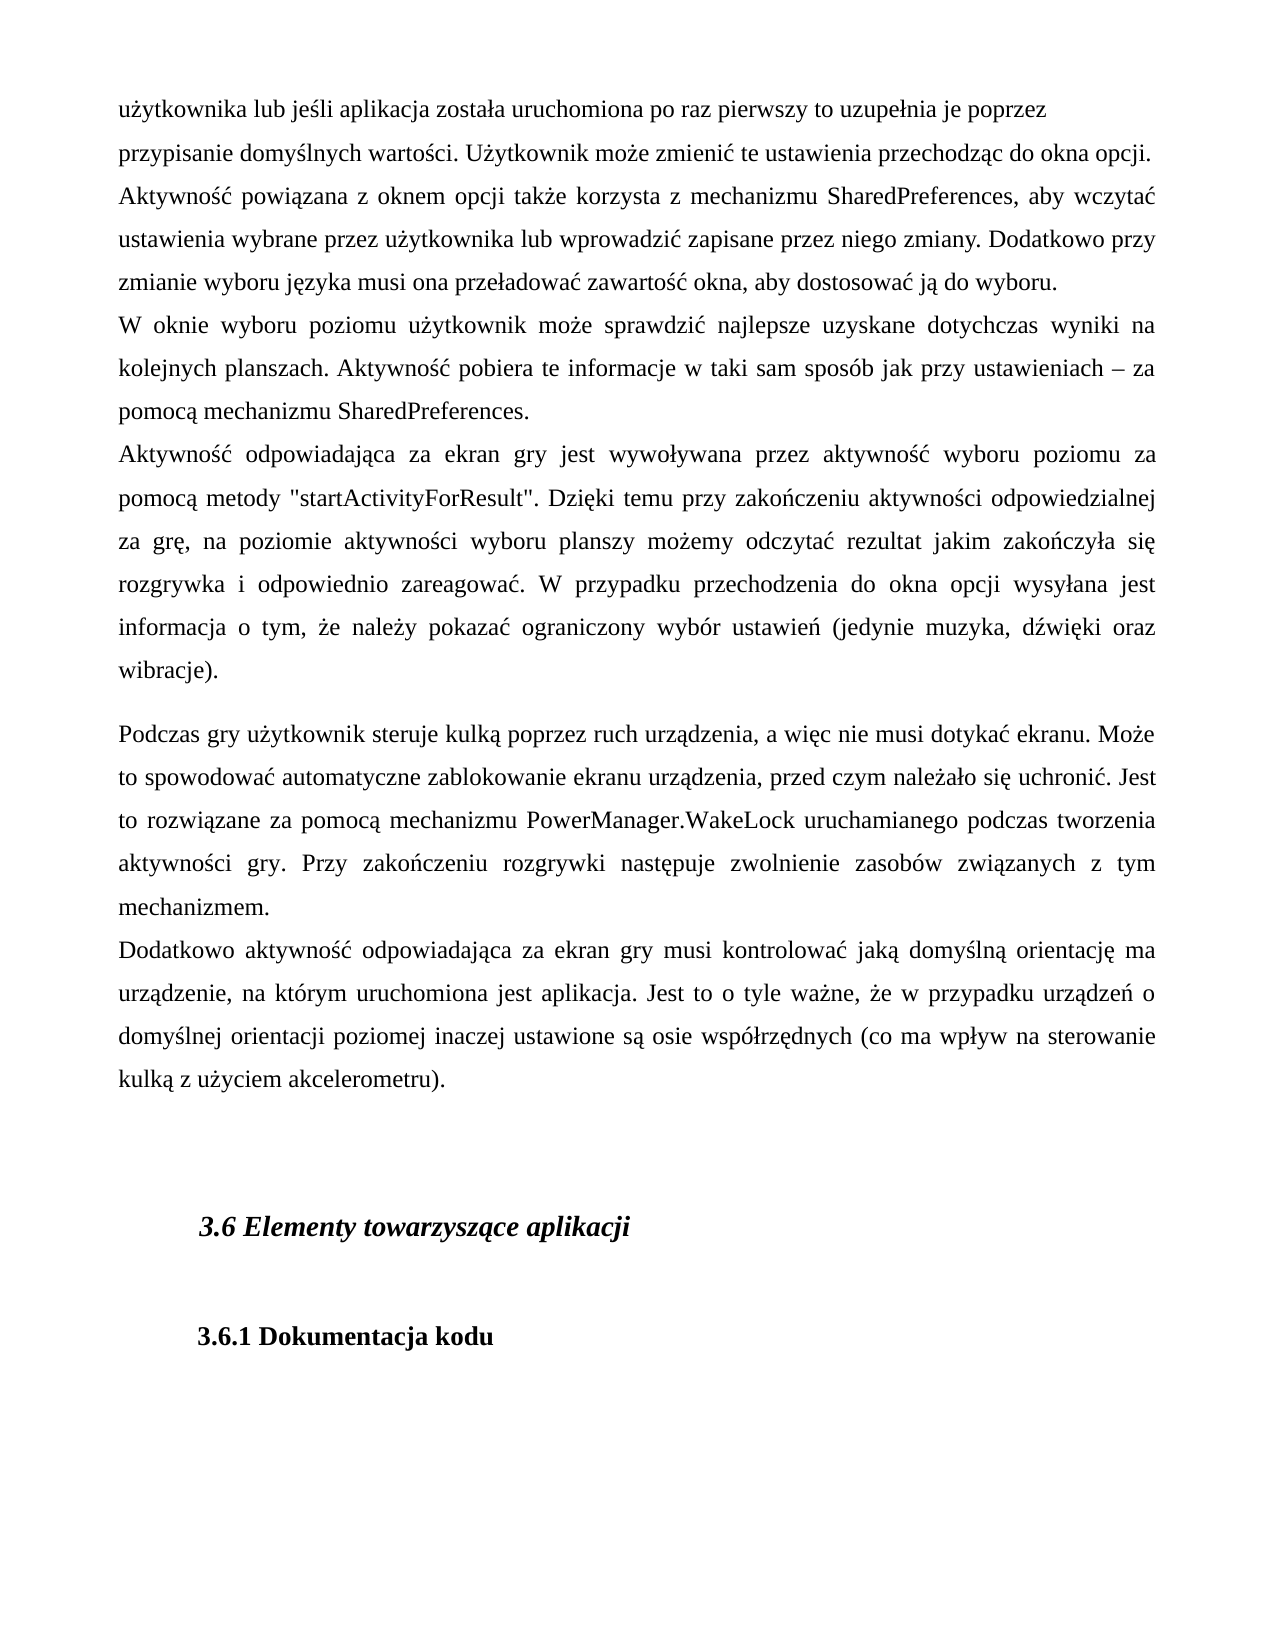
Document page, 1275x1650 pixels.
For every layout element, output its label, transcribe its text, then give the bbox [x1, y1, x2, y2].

subtitle Dokumentacja kodu [191, 1320, 1157, 1351]
list W oknie wyboru poziomu użytkownik może sprawdzić najlepsze uzyskane dotychczas wyniki na kolejnych planszach. Aktywność pobiera te informacje w taki sam sposób jak przy ustawieniach – za pomocą mechanizmu SharedPreferences. [118, 310, 1157, 425]
subtitle Elementy towarzyszące aplikacji [192, 1209, 1157, 1242]
text Aktywność odpowiadająca za ekran gry jest wywoływana przez aktywność wyboru poziomu za pomocą metody "startActivityForResult". Dzięki temu przy zakończeniu aktywności odpowiedzialnej za grę, na poziomie aktywności wyboru planszy możemy odczytać rezultat jakim zakończyła się rozgrywka i odpowiednio zareagować. W przypadku przechodzenia do okna opcji wysyłana jest informacja o tym, że należy pokazać ograniczony wybór ustawień (jedynie muzyka, dźwięki oraz wibracje). [118, 439, 1157, 684]
list Aktywność powiązana z oknem opcji także korzysta z mechanizmu SharedPreferences, aby wczytać ustawienia wybrane przez użytkownika lub wprowadzić zapisane przez niego zmiany. Dodatkowo przy zmianie wyboru języka musi ona przeładować zawartość okna, aby dostosować ją do wyboru. [118, 181, 1157, 296]
text użytkownika lub jeśli aplikacja została uruchomiona po raz pierwszy to uzupełnia je poprzez przypisanie domyślnych wartości. Użytkownik może zmienić te ustawienia przechodząc do okna opcji. [118, 94, 1157, 166]
text Podczas gry użytkownik steruje kulką poprzez ruch urządzenia, a więc nie musi dotykać ekranu. Może to spowodować automatyczne zablokowanie ekranu urządzenia, przed czym należało się uchronić. Jest to rozwiązane za pomocą mechanizmu PowerManager.WakeLock uruchamianego podczas tworzenia aktywności gry. Przy zakończeniu rozgrywki następuje zwolnienie zasobów związanych z tym mechanizmem. Dodatkowo aktywność odpowiadająca za ekran gry musi kontrolować jaką domyślną orientację ma urządzenie, na którym uruchomiona jest aplikacja. Jest to o tyle ważne, że w przypadku urządzeń o domyślnej orientacji poziomej inaczej ustawione są osie współrzędnych (co ma wpływ na sterowanie kulką z użyciem akcelerometru). [118, 719, 1157, 1093]
